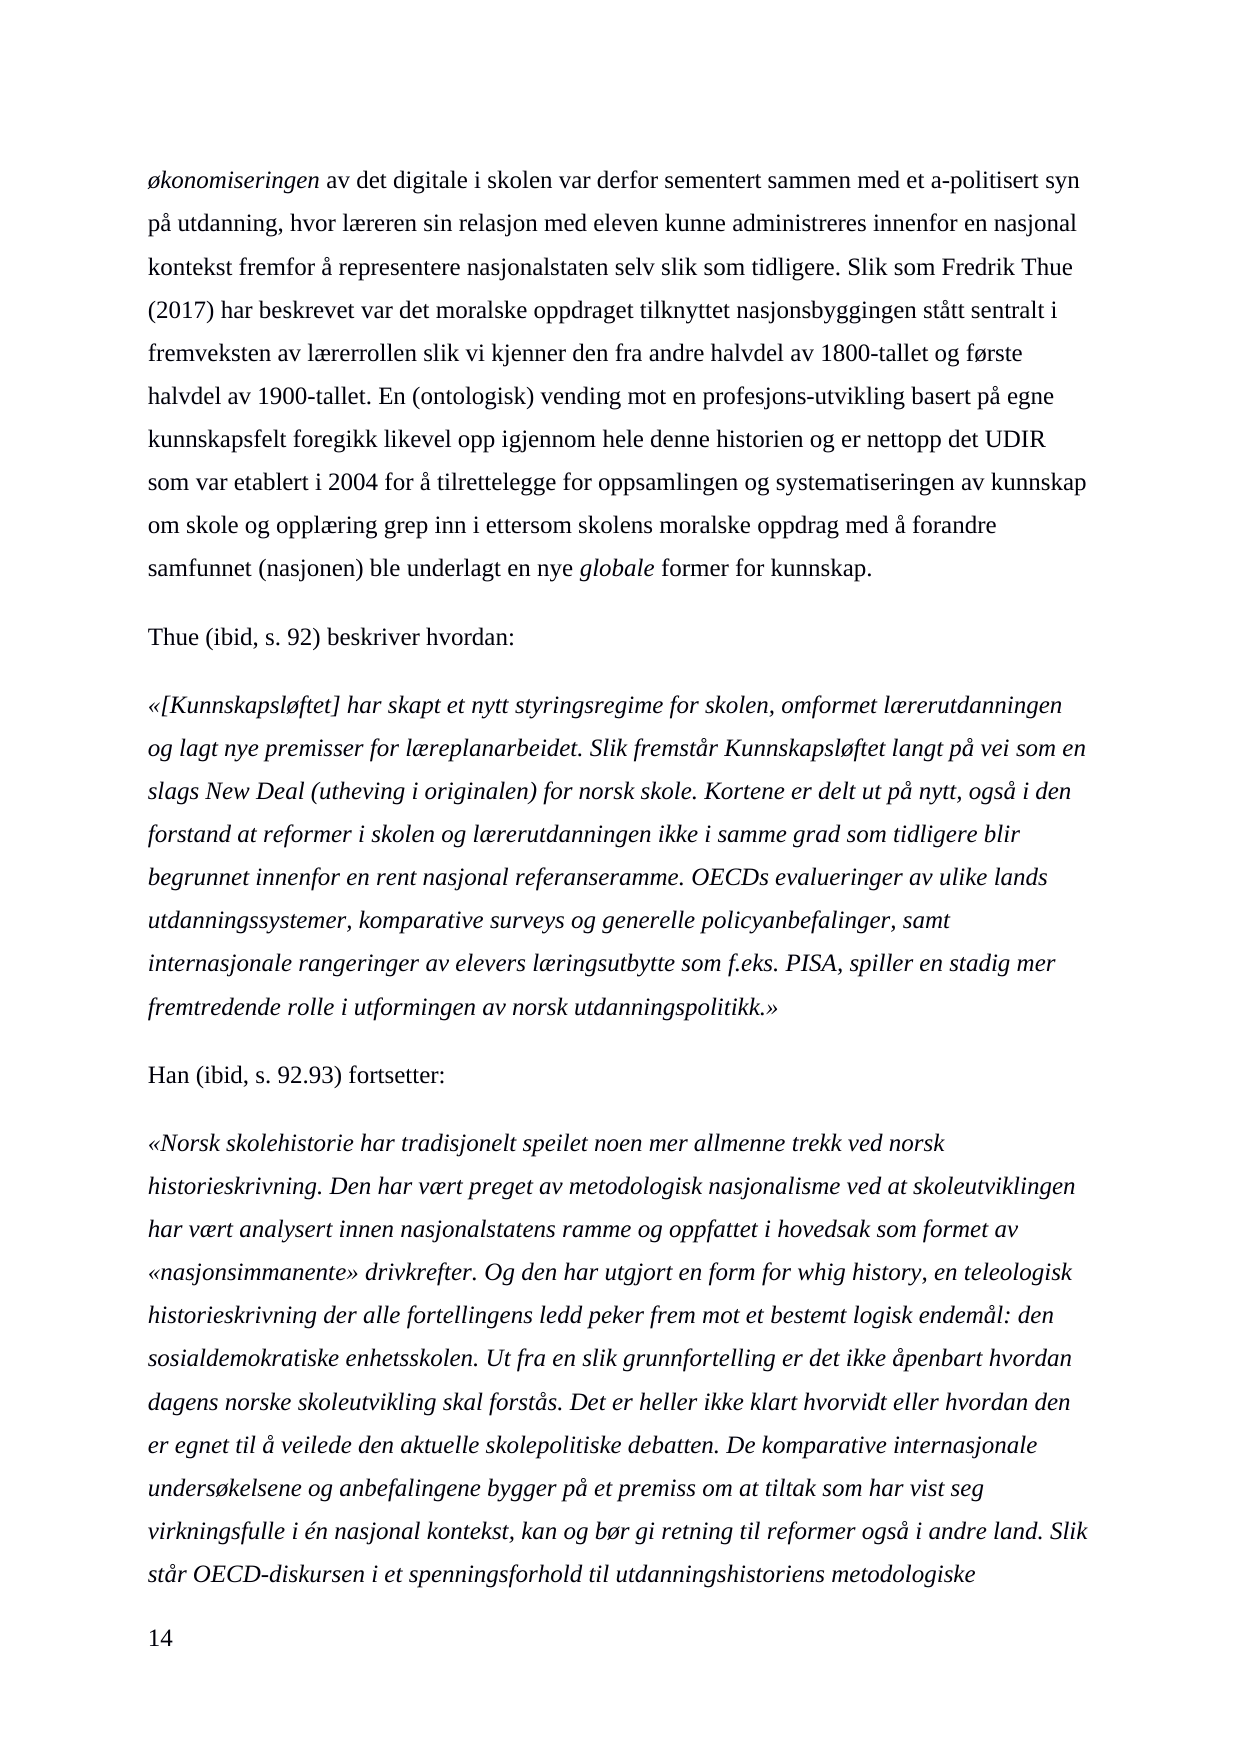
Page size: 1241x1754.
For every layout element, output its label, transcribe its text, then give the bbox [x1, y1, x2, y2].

text Thue (ibid, s. 92) beskriver hvordan: [148, 622, 1092, 650]
text økonomiseringen av det digitale i skolen var derfor sementert sammen med et a-politisert syn på utdanning, hvor læreren sin relasjon med eleven kunne administreres innenfor en nasjonal kontekst fremfor å representere nasjonalstaten selv slik som tidligere. Slik som Fredrik Thue (2017) har beskrevet var det moralske oppdraget tilknyttet nasjonsbyggingen stått sentralt i fremveksten av lærerrollen slik vi kjenner den fra andre halvdel av 1800-tallet og første halvdel av 1900-tallet. En (ontologisk) vending mot en profesjons-utvikling basert på egne kunnskapsfelt foregikk likevel opp igjennom hele denne historien og er nettopp det UDIR som var etablert i 2004 for å tilrettelegge for oppsamlingen og systematiseringen av kunnskap om skole og opplæring grep inn i ettersom skolens moralske oppdrag med å forandre samfunnet (nasjonen) ble underlagt en nye globale former for kunnskap. [148, 165, 1092, 582]
text «Norsk skolehistorie har tradisjonelt speilet noen mer allmenne trekk ved norsk historieskrivning. Den har vært preget av metodologisk nasjonalisme ved at skoleutviklingen har vært analysert innen nasjonalstatens ramme og oppfattet i hovedsak som formet av «nasjonsimmanente» drivkrefter. Og den har utgjort en form for whig history, en teleologisk historieskrivning der alle fortellingens ledd peker frem mot et bestemt logisk endemål: den sosialdemokratiske enhetsskolen. Ut fra en slik grunnfortelling er det ikke åpenbart hvordan dagens norske skoleutvikling skal forstås. Det er heller ikke klart hvorvidt eller hvordan den er egnet til å veilede den aktuelle skolepolitiske debatten. De komparative internasjonale undersøkelsene og anbefalingene bygger på et premiss om at tiltak som har vist seg virkningsfulle i én nasjonal kontekst, kan og bør gi retning til reformer også i andre land. Slik står OECD-diskursen i et spenningsforhold til utdanningshistoriens metodologiske [148, 1128, 1092, 1588]
text Han (ibid, s. 92.93) fortsetter: [148, 1060, 1092, 1088]
text «[Kunnskapsløftet] har skapt et nytt styringsregime for skolen, omformet lærerutdanningen og lagt nye premisser for læreplanarbeidet. Slik fremstår Kunnskapsløftet langt på vei som en slags New Deal (utheving i originalen) for norsk skole. Kortene er delt ut på nytt, også i den forstand at reformer i skolen og lærerutdanningen ikke i samme grad som tidligere blir begrunnet innenfor en rent nasjonal referanseramme. OECDs evalueringer av ulike lands utdanningssystemer, komparative surveys og generelle policyanbefalinger, samt internasjonale rangeringer av elevers læringsutbytte som f.eks. PISA, spiller en stadig mer fremtredende rolle i utformingen av norsk utdanningspolitikk.» [148, 690, 1092, 1020]
